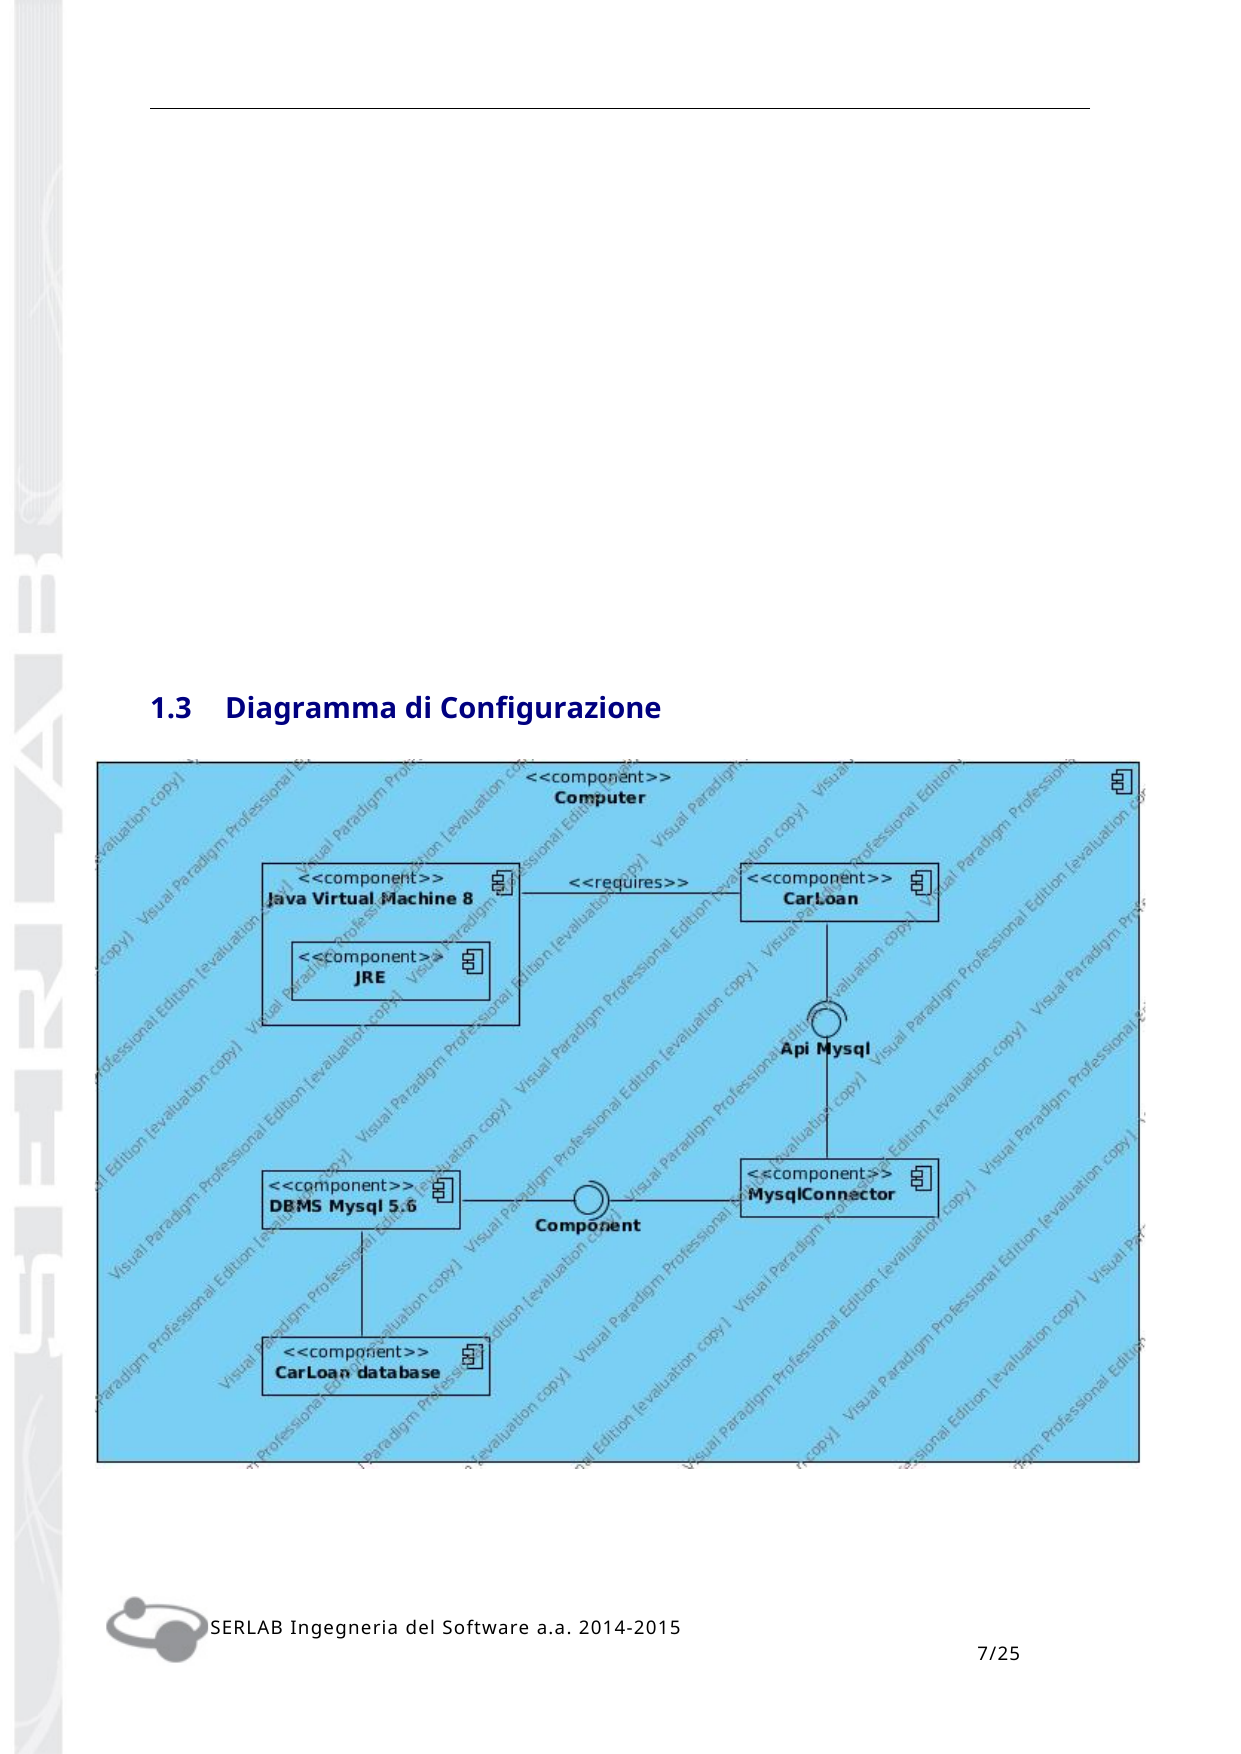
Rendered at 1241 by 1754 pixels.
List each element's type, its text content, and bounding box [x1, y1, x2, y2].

picture [0, 0, 71, 1754]
picture [94, 759, 1146, 1469]
subtitle Diagramma di Configurazione [150, 687, 1090, 727]
picture [94, 1595, 209, 1666]
